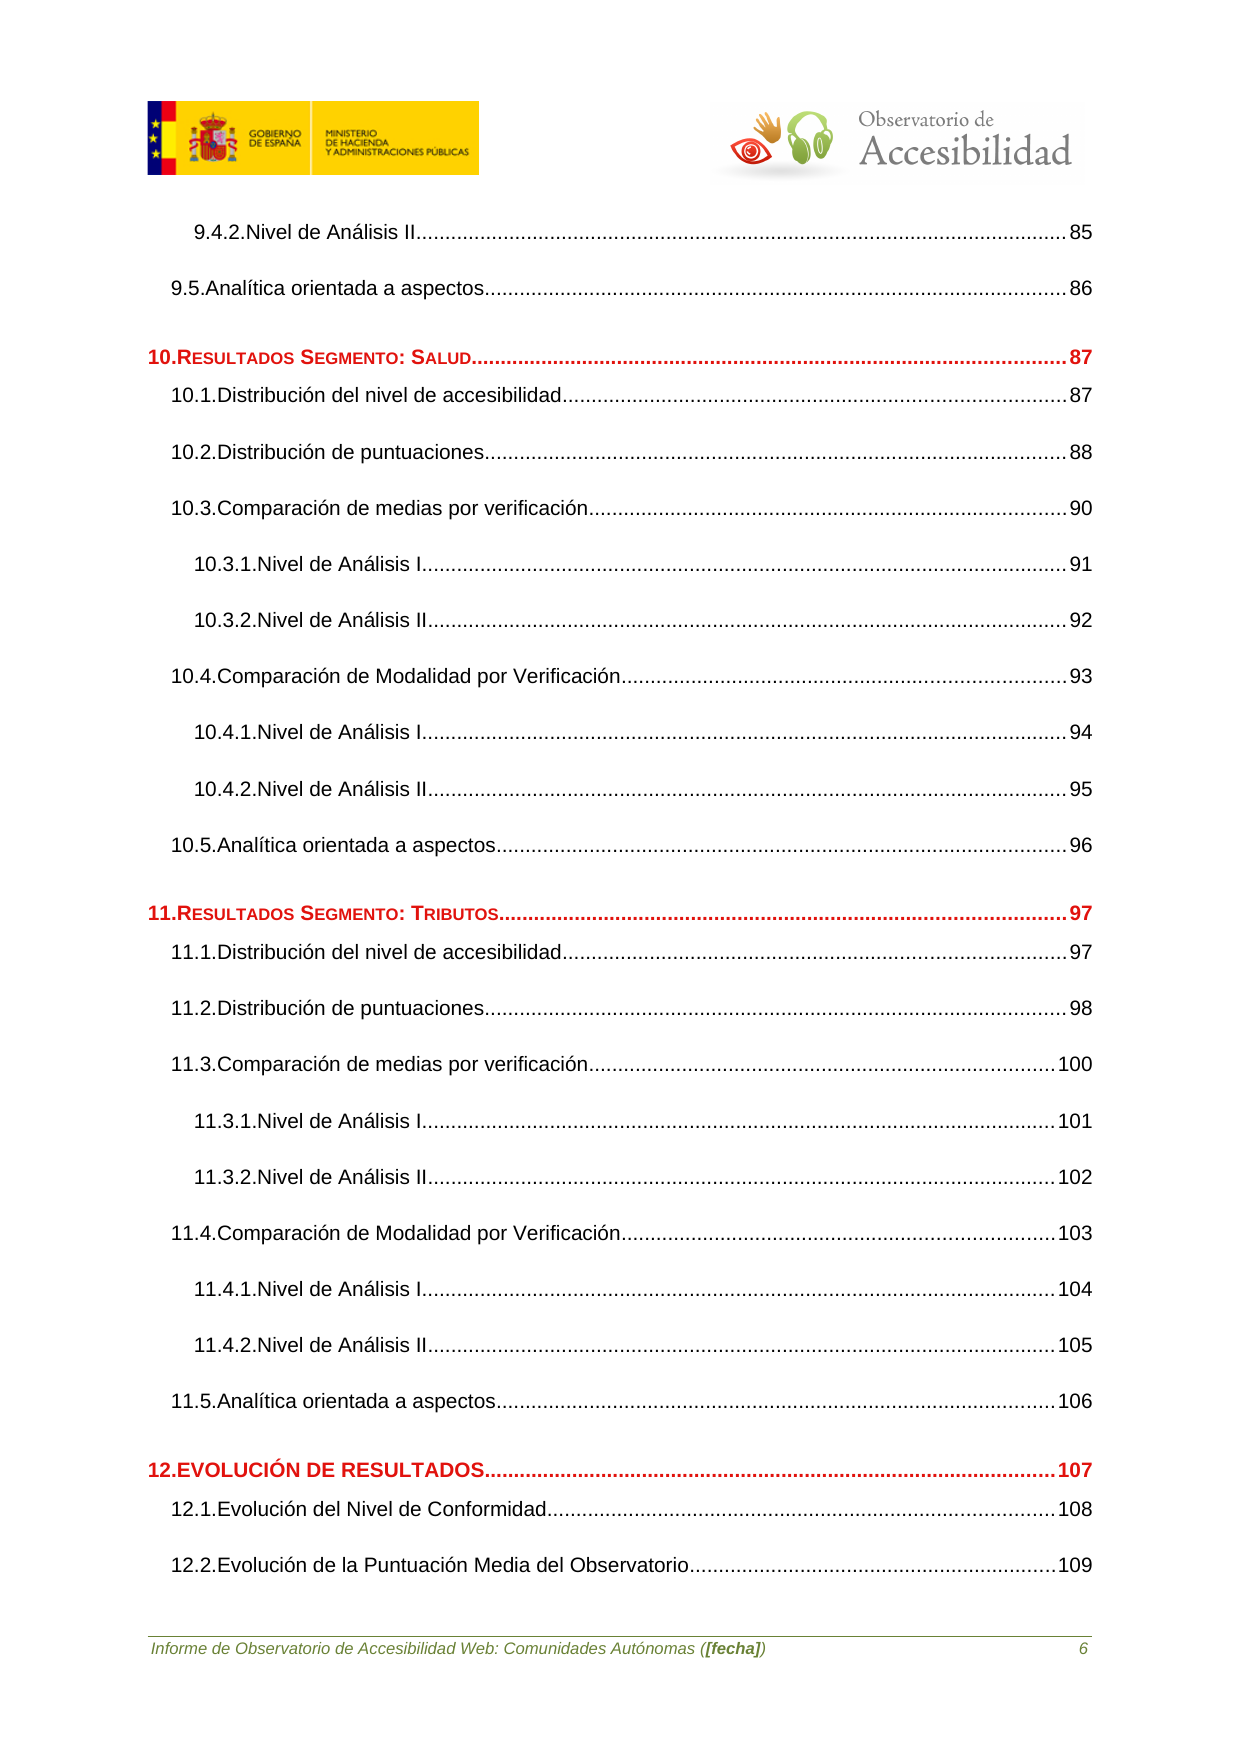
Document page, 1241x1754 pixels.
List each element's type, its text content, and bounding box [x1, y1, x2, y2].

text 10.5.Analítica orientada a aspectos 96 [171, 832, 1092, 856]
text 11.3.1.Nivel de Análisis I 101 [193, 1108, 1092, 1132]
text 12.1.Evolución del Nivel de Conformidad 108 [171, 1497, 1092, 1521]
text 11.4.1.Nivel de Análisis I 104 [193, 1277, 1092, 1301]
text 12.2.Evolución de la Puntuación Media del Observatorio 109 [171, 1553, 1092, 1577]
text 10.4.2.Nivel de Análisis II 95 [193, 776, 1092, 800]
text 10.2.Distribución de puntuaciones 88 [171, 439, 1092, 463]
text 11.5.Analítica orientada a aspectos 106 [171, 1389, 1092, 1413]
text 9.5.Analítica orientada a aspectos 86 [171, 276, 1092, 300]
text 12.EVOLUCIÓN DE RESULTADOS 107 [148, 1458, 1092, 1482]
picture [147, 101, 479, 175]
text 10.3.1.Nivel de Análisis I 91 [193, 552, 1092, 576]
text 11.1.Distribución del nivel de accesibilidad 97 [171, 940, 1092, 964]
text 11.4.2.Nivel de Análisis II 105 [193, 1333, 1092, 1357]
text 10.3.2.Nivel de Análisis II 92 [193, 608, 1092, 632]
text 11.2.Distribución de puntuaciones 98 [171, 996, 1092, 1020]
text 11.3.Comparación de medias por verificación 100 [171, 1052, 1092, 1076]
text 11.4.Comparación de Modalidad por Verificación 103 [171, 1221, 1092, 1245]
text 9.4.2.Nivel de Análisis II 85 [193, 220, 1092, 244]
text 10.4.1.Nivel de Análisis I 94 [193, 720, 1092, 744]
text 11.3.2.Nivel de Análisis II 102 [193, 1164, 1092, 1188]
picture [710, 102, 1086, 185]
text 10.4.Comparación de Modalidad por Verificación 93 [171, 664, 1092, 688]
text 10.3.Comparación de medias por verificación 90 [171, 496, 1092, 519]
text 10.Resultados Segmento: Salud 87 [148, 344, 1092, 368]
text 11.Resultados Segmento: Tributos 97 [148, 901, 1092, 925]
text 10.1.Distribución del nivel de accesibilidad 87 [171, 383, 1092, 407]
